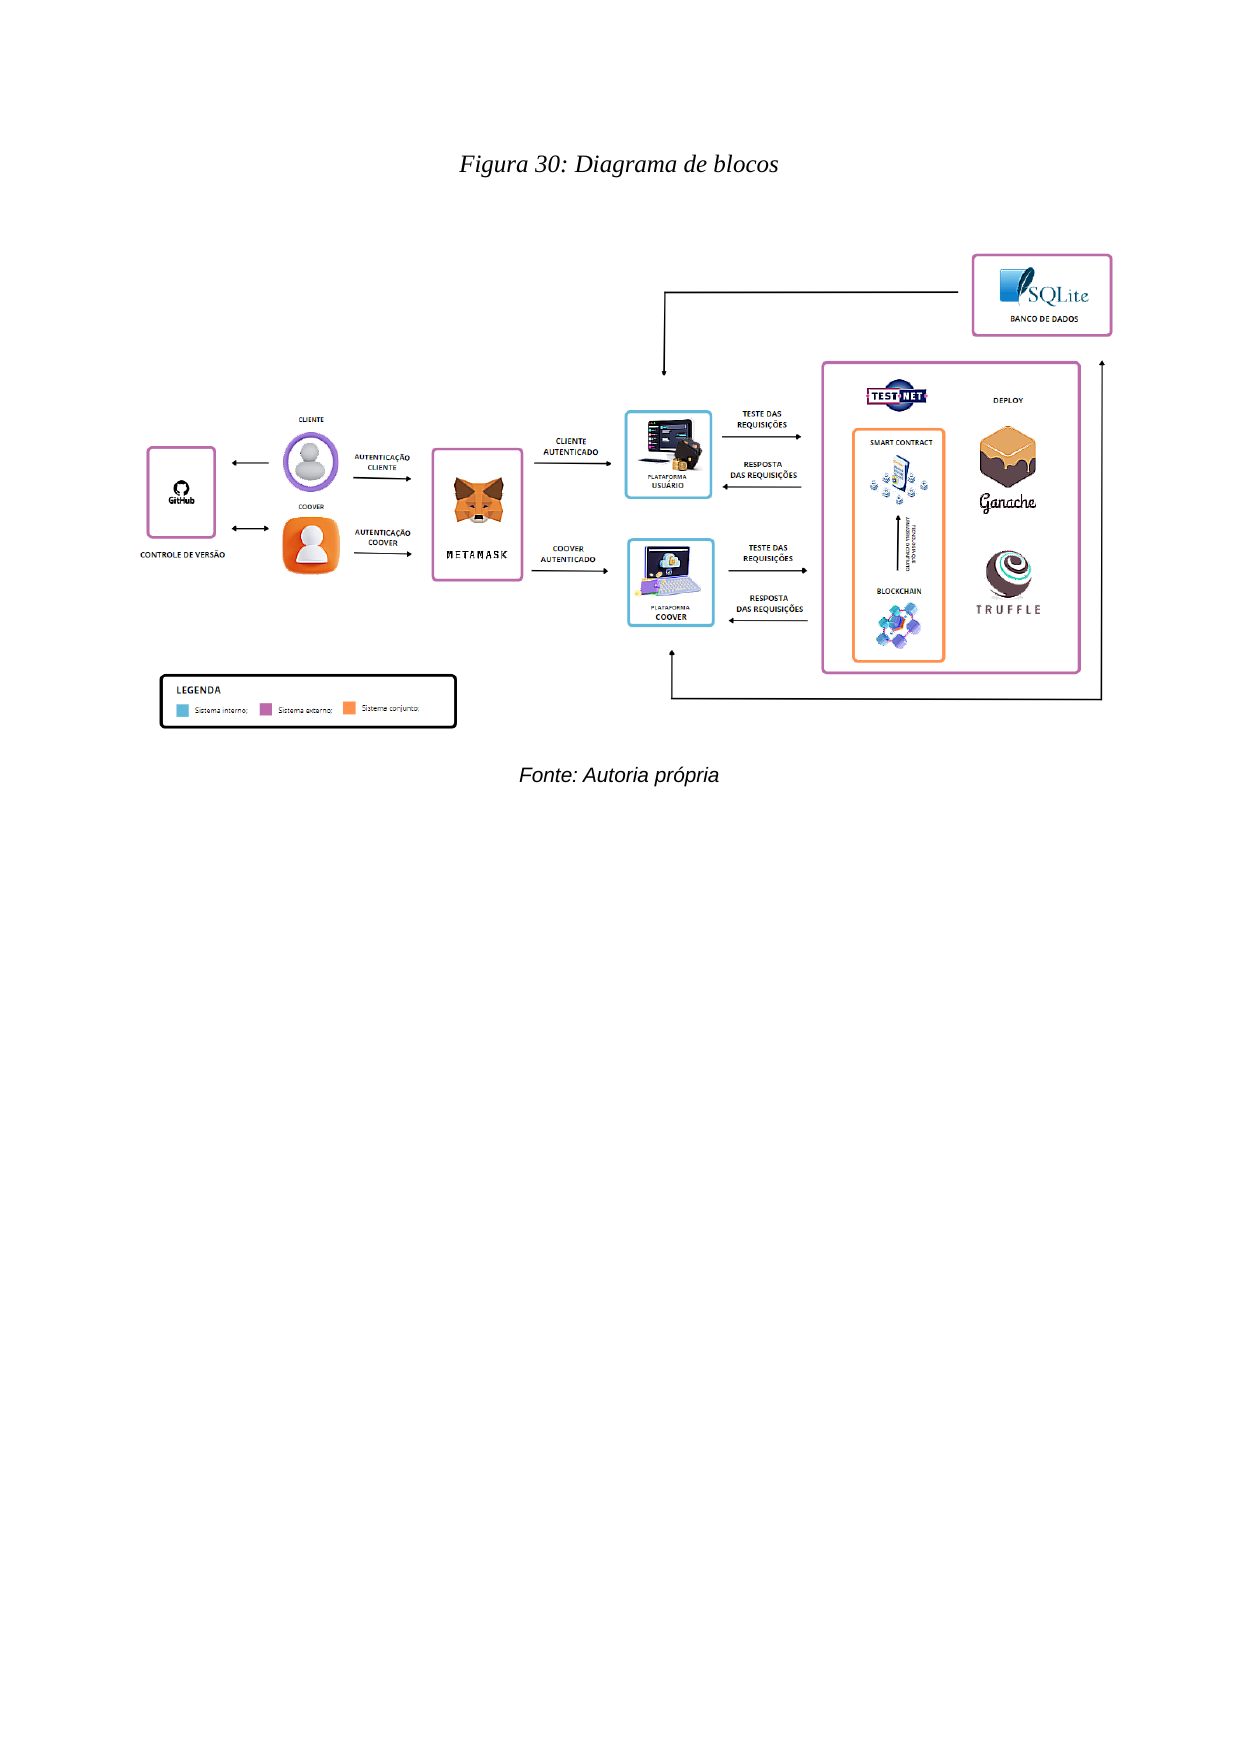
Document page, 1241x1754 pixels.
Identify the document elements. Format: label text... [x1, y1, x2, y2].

picture [118, 196, 1123, 764]
text Figura 30: Diagrama de blocos [118, 149, 1122, 178]
text Fonte: Autoria própria [118, 764, 1122, 787]
text [118, 178, 1122, 196]
text [118, 118, 1122, 149]
